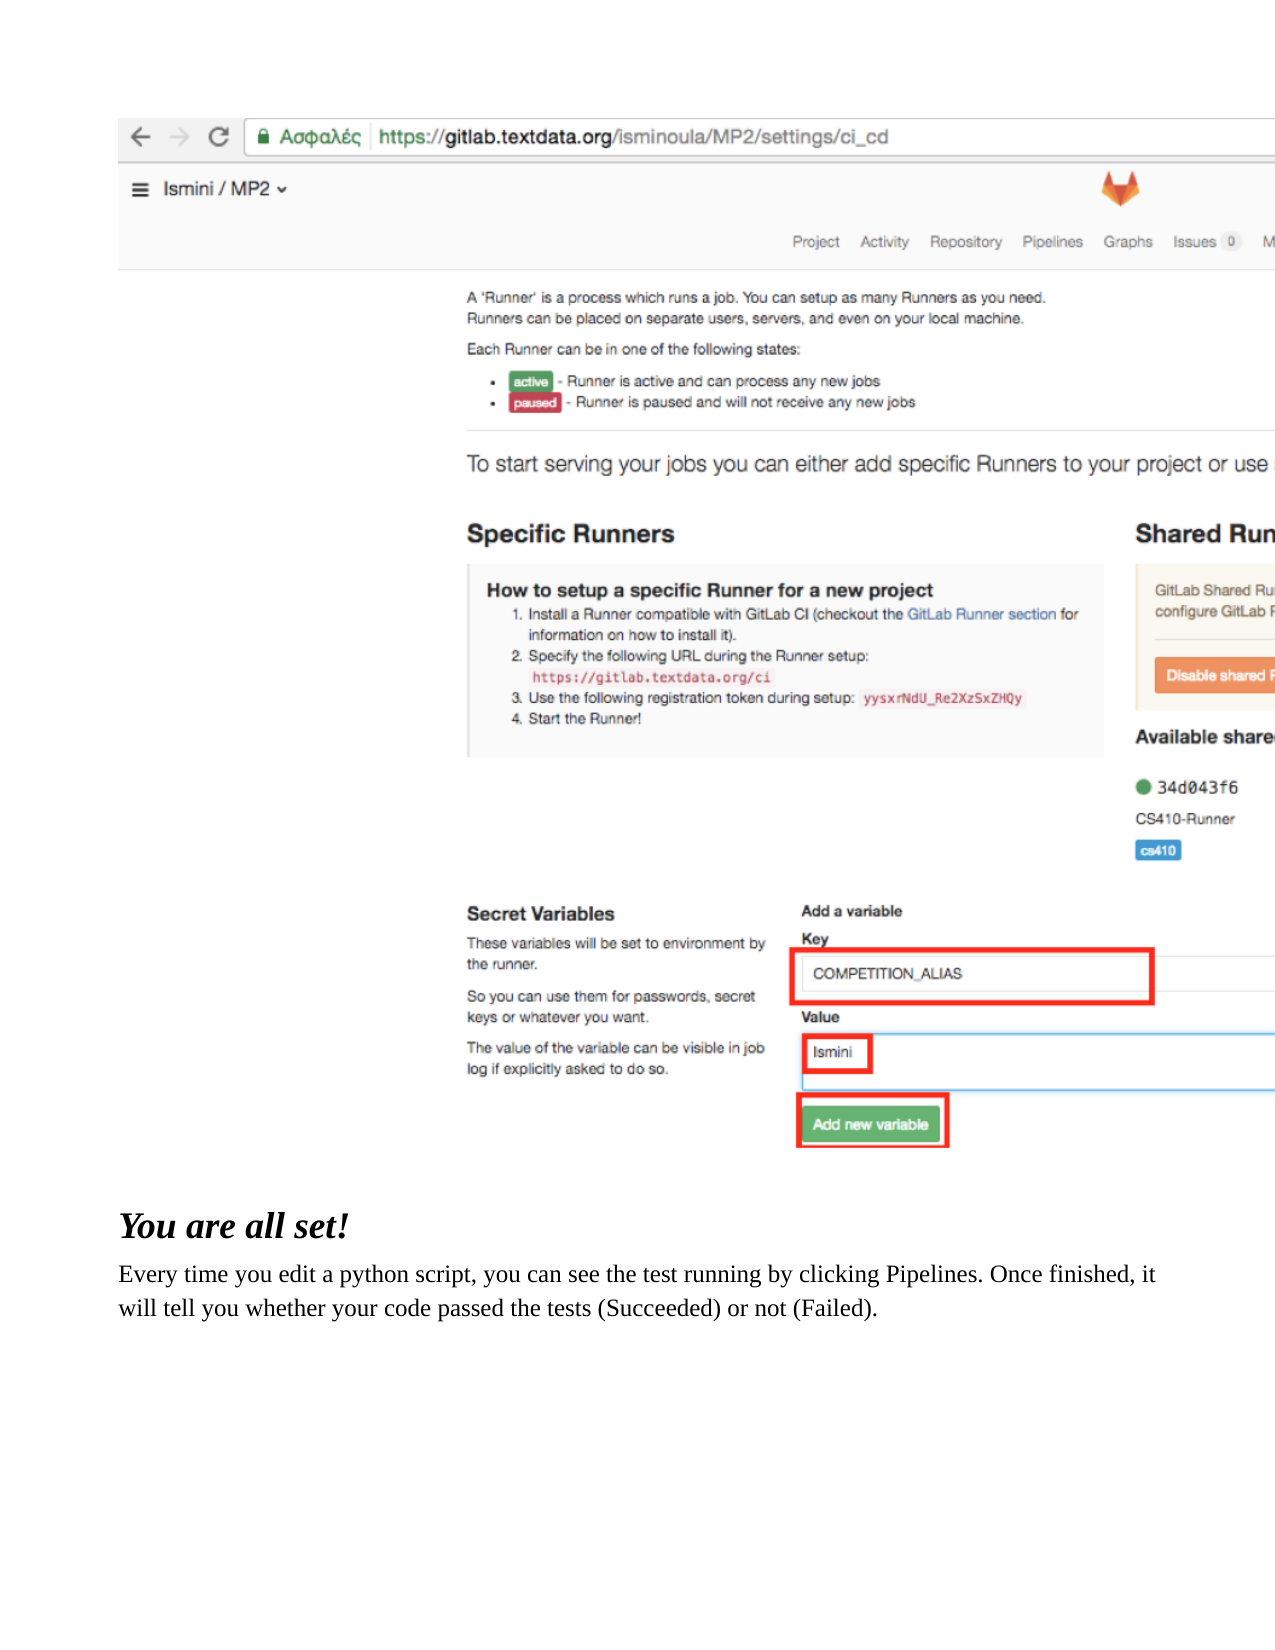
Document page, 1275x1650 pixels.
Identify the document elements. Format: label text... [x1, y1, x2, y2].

text Every time you edit a python script, you can see the test running by clicking Pipelines. Once finished, it will tell you whether your code passed the tests (Succeeded) or not (Failed). [118, 1259, 1157, 1322]
picture [118, 118, 1275, 1177]
subtitle You are all set! [118, 1203, 1157, 1246]
